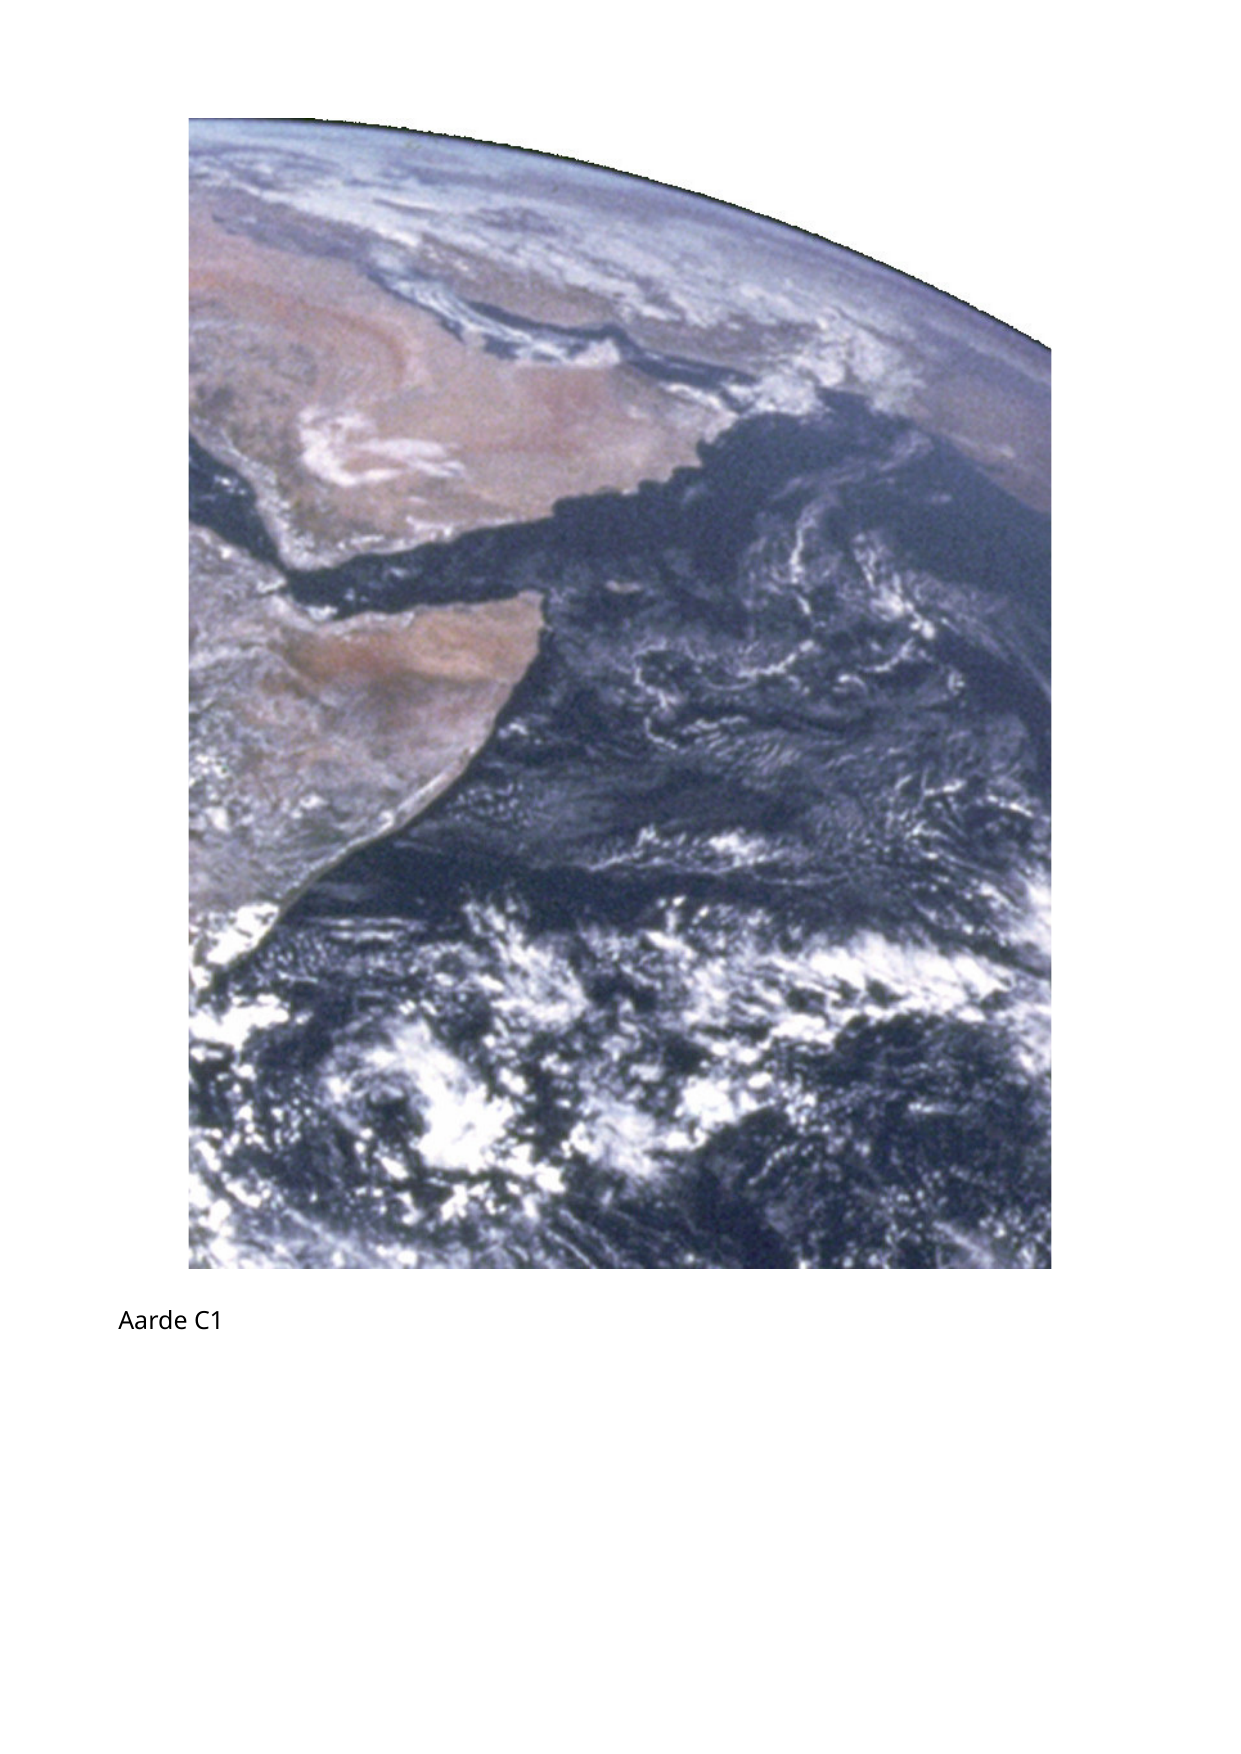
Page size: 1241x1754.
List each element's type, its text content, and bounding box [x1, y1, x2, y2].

picture [188, 118, 1052, 1269]
text Aarde C1 [118, 1302, 1122, 1337]
